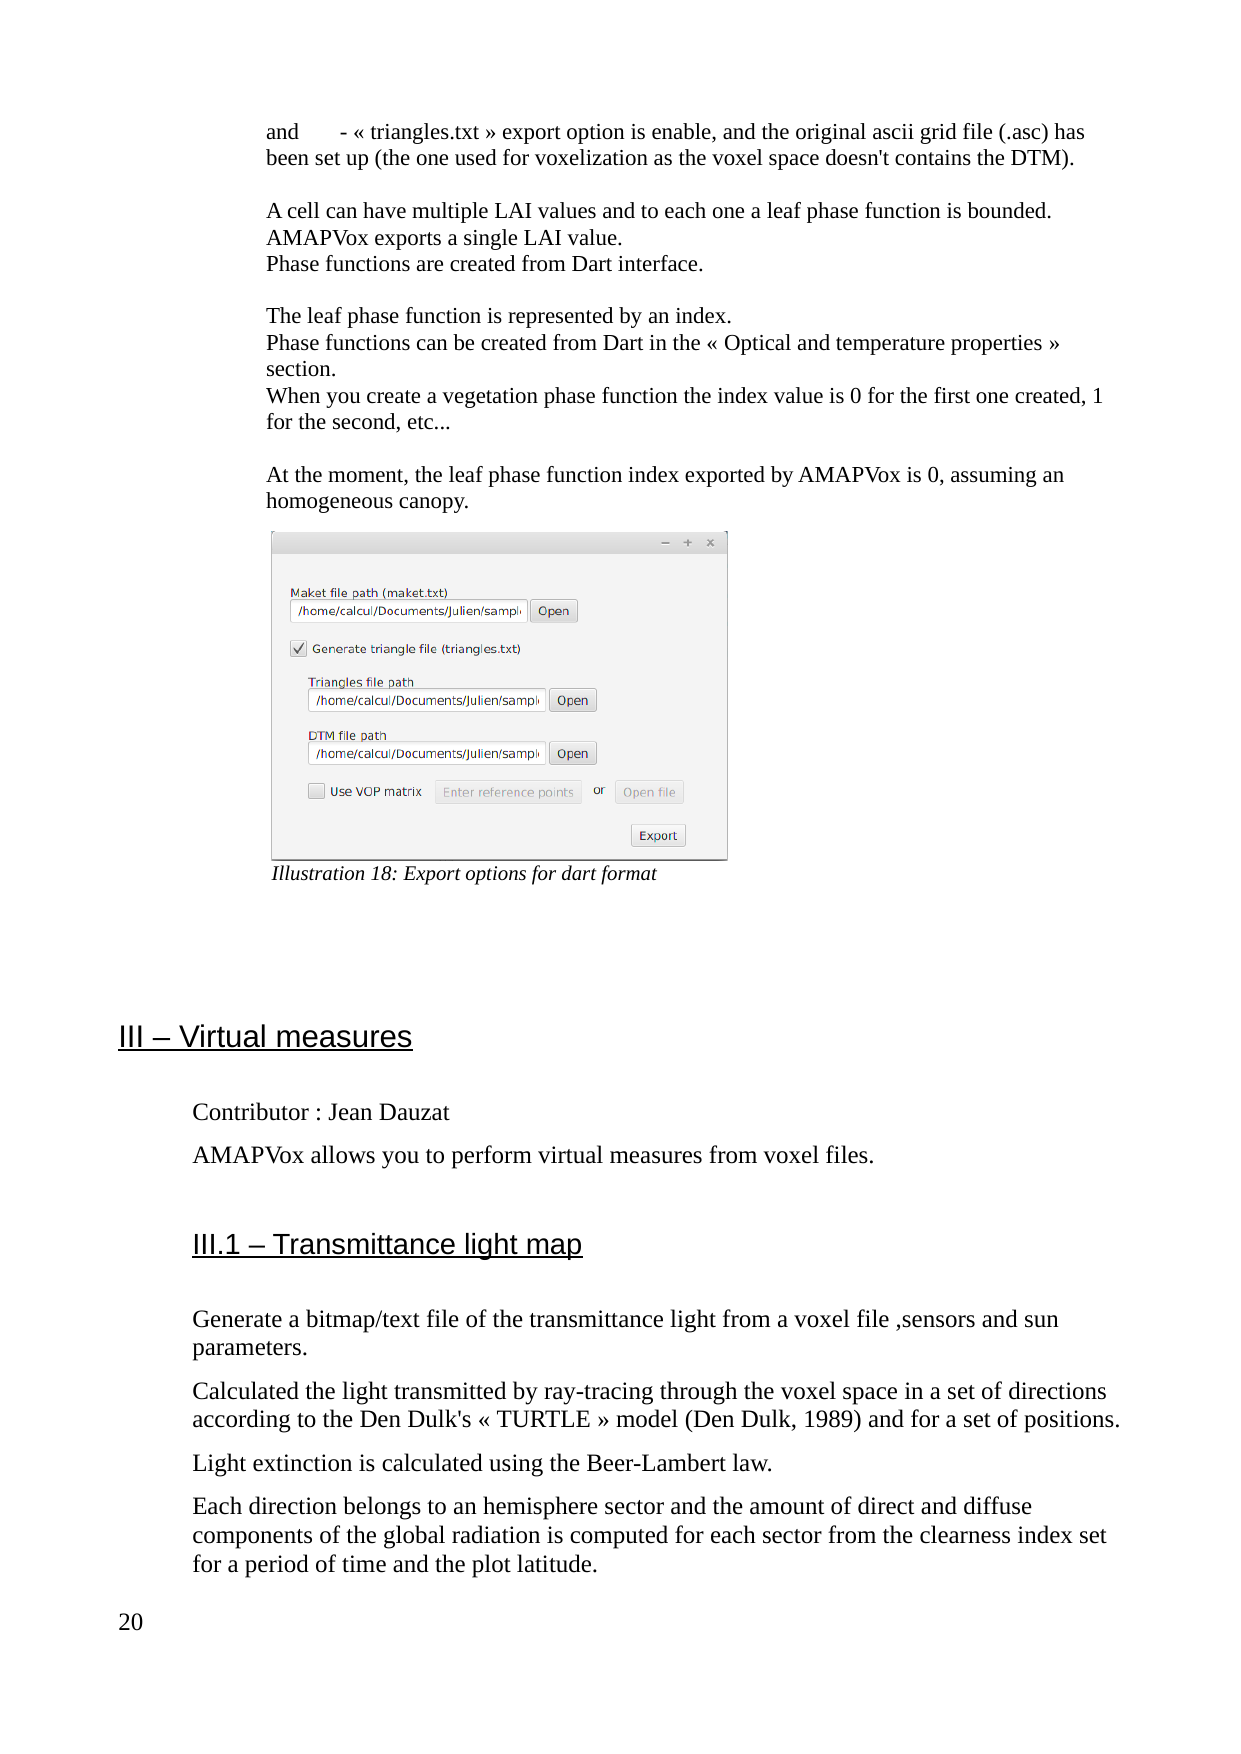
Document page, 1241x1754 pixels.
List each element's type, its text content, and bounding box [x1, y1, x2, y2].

text AMAPVox allows you to perform virtual measures from voxel files. [192, 1140, 1122, 1169]
text AMAPVox exports a single LAI value. [266, 223, 1122, 250]
text When you create a vegetation phase function the index value is 0 for the first one created, 1 for the second, etc... [266, 382, 1122, 434]
text At the moment, the leaf phase function index exported by AMAPVox is 0, assuming an homogeneous canopy. [266, 461, 1122, 513]
subtitle III – Virtual measures [118, 1018, 1122, 1053]
text A cell can have multiple LAI values and to each one a leaf phase function is bounded. [266, 197, 1122, 223]
picture [271, 531, 728, 861]
text Light extinction is calculated using the Beer-Lambert law. [192, 1448, 1122, 1477]
text and - « triangles.txt » export option is enable, and the original ascii grid file (.asc) has been set up (the one used for voxelization as the voxel space doesn't contains the DTM). [266, 118, 1122, 171]
text Each direction belongs to an hemisphere sector and the amount of direct and diffuse components of the global radiation is computed for each sector from the clearness index set for a period of time and the plot latitude. [192, 1491, 1122, 1577]
table_header [118, 514, 1122, 891]
text Calculated the light transmitted by ray-tracing through the voxel space in a set of directions according to the Den Dulk's « TURTLE » model (Den Dulk, 1989) and for a set of positions. [192, 1376, 1122, 1433]
subtitle III.1 – Transmittance light map [192, 1227, 1122, 1260]
text The leaf phase function is represented by an index. [266, 303, 1122, 329]
text Generate a bitmap/text file of the transmittance light from a voxel file ,sensors and sun parameters. [192, 1304, 1122, 1361]
text Contributor : Jean Dauzat [192, 1097, 1122, 1126]
text Phase functions can be created from Dart in the « Optical and temperature properties » section. [266, 329, 1122, 382]
text Phase functions are created from Dart interface. [266, 250, 1122, 276]
